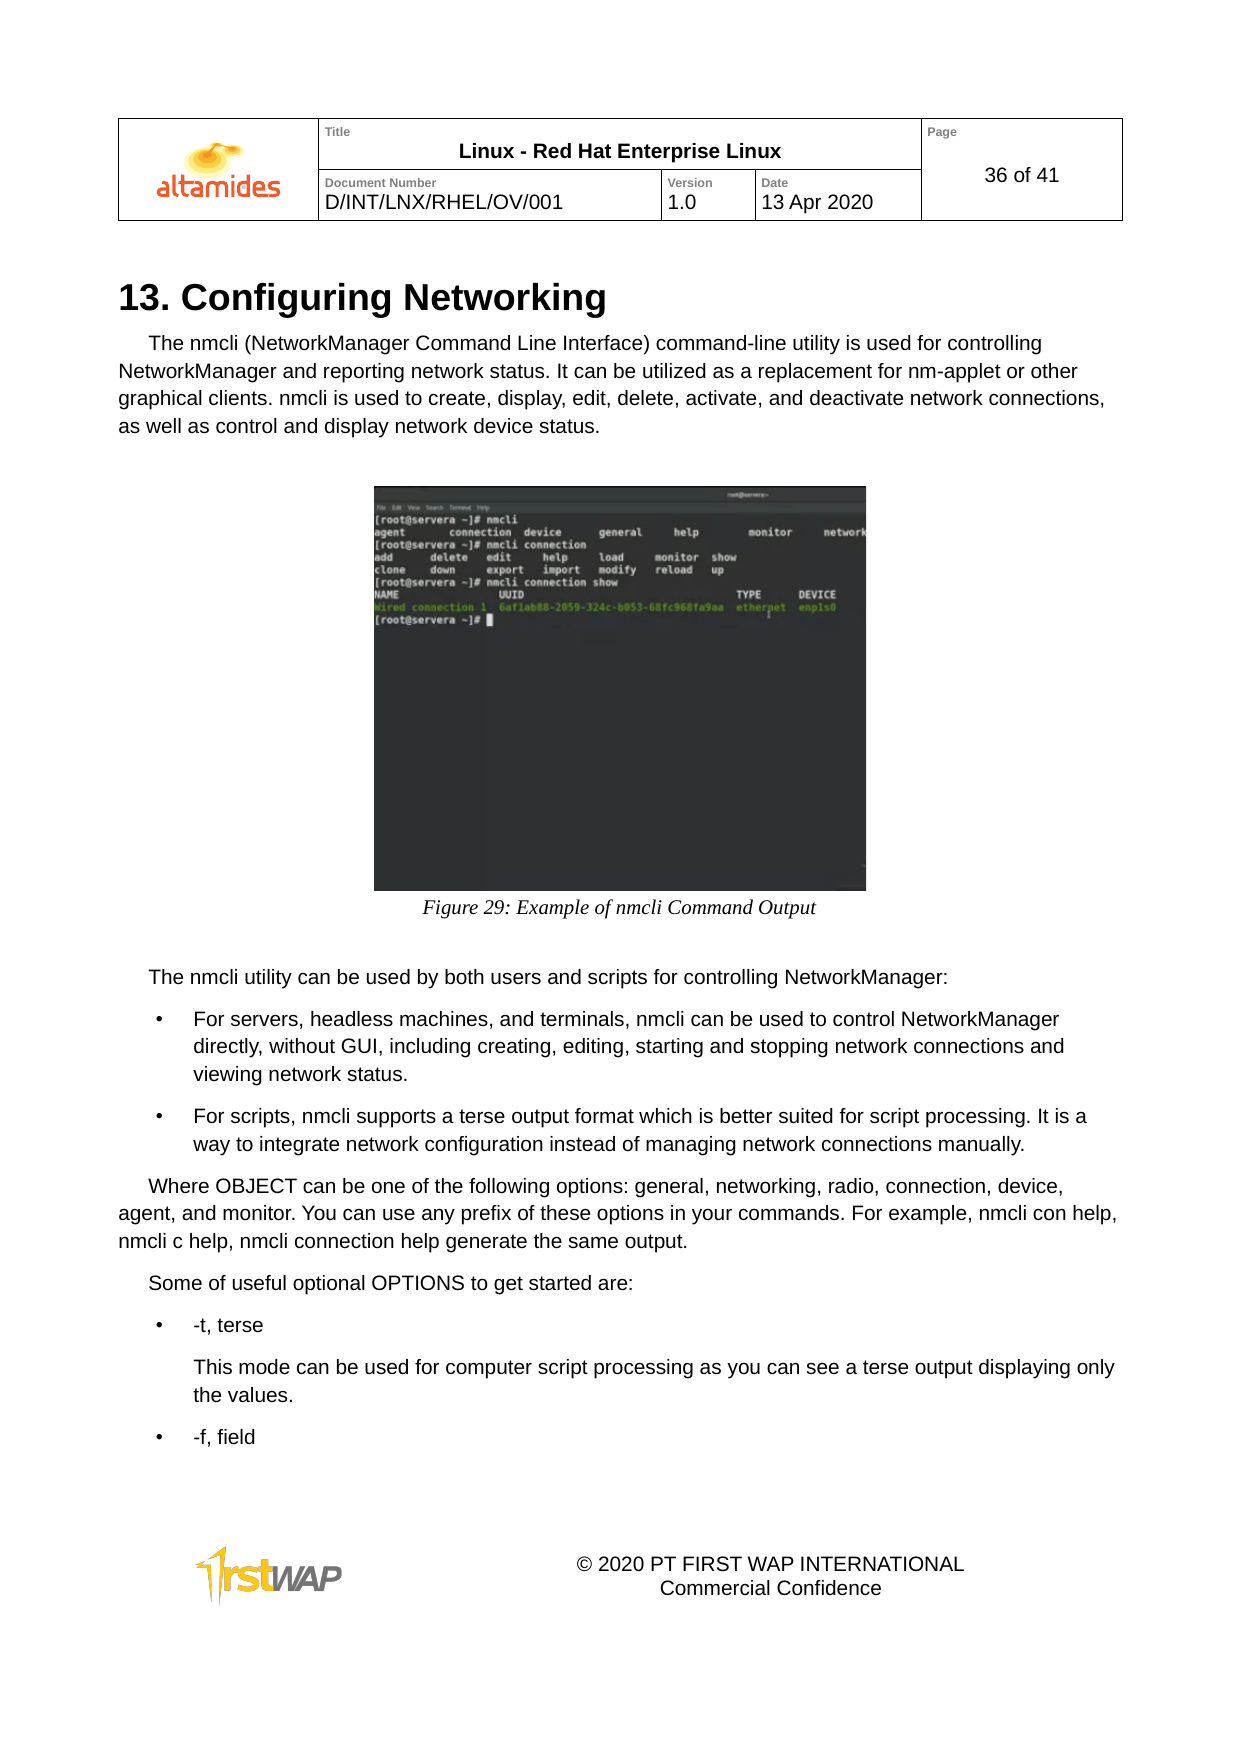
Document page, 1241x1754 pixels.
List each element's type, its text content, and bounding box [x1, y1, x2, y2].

list This mode can be used for computer script processing as you can see a terse output displaying only the values. [156, 1355, 1122, 1406]
list For servers, headless machines, and terminals, nmcli can be used to control NetworkManager directly, without GUI, including creating, editing, starting and stopping network connections and viewing network status. [156, 1007, 1122, 1086]
list -f, field [156, 1424, 1122, 1448]
text Figure 29: Example of nmcli Command Output [374, 486, 866, 919]
picture [374, 486, 780, 891]
text Some of useful optional OPTIONS to get started are: [118, 1271, 1122, 1294]
text The nmcli (NetworkManager Command Line Interface) command-line utility is used for controlling NetworkManager and reporting network status. It can be utilized as a replacement for nm-applet or other graphical clients. nmcli is used to create, display, edit, delete, activate, and deactivate network connections, as well as control and display network device status. [118, 331, 1122, 437]
picture [195, 1546, 342, 1607]
list -t, terse [156, 1313, 1122, 1337]
subtitle Configuring Networking [118, 275, 1122, 318]
text Where OBJECT can be one of the following options: general, networking, radio, connection, device, agent, and monitor. You can use any prefix of these options in your commands. For example, nmcli con help, nmcli c help, nmcli connection help generate the same output. [118, 1173, 1122, 1252]
list For scripts, nmcli supports a terse output format which is better suited for script processing. It is a way to integrate network configuration instead of managing network connections manually. [156, 1104, 1122, 1155]
text The nmcli utility can be used by both users and scripts for controlling NetworkManager: [118, 964, 1122, 988]
